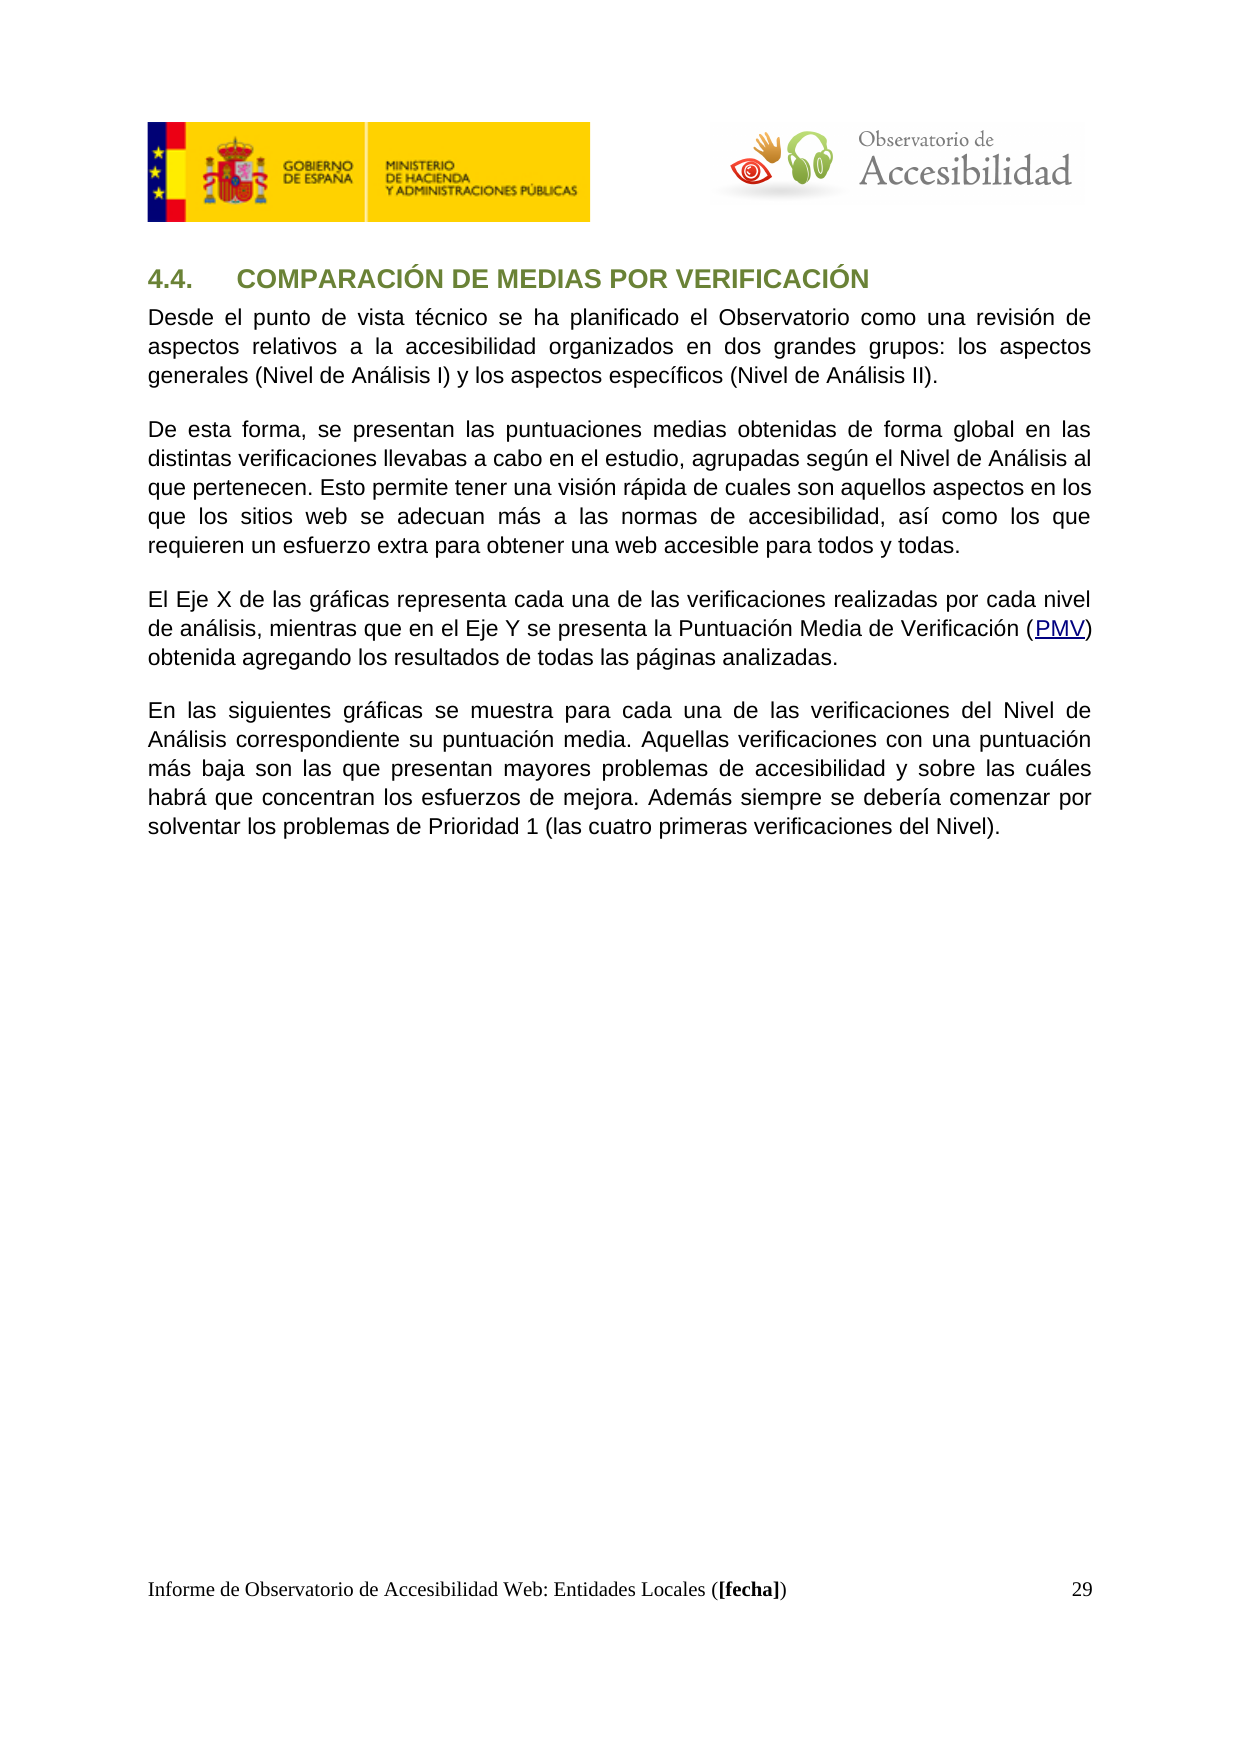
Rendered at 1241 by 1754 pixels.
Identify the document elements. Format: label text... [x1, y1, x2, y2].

text De esta forma, se presentan las puntuaciones medias obtenidas de forma global en las distintas verificaciones llevabas a cabo en el estudio, agrupadas según el Nivel de Análisis al que pertenecen. Esto permite tener una visión rápida de cuales son aquellos aspectos en los que los sitios web se adecuan más a las normas de accesibilidad, así como los que requieren un esfuerzo extra para obtener una web accesible para todos y todas. [148, 416, 1092, 558]
text El Eje X de las gráficas representa cada una de las verificaciones realizadas por cada nivel de análisis, mientras que en el Eje Y se presenta la Puntuación Media de Verificación (PMV) obtenida agregando los resultados de todas las páginas analizadas. [148, 586, 1092, 670]
picture [147, 122, 591, 222]
text Desde el punto de vista técnico se ha planificado el Observatorio como una revisión de aspectos relativos a la accesibilidad organizados en dos grandes grupos: los aspectos generales (Nivel de Análisis I) y los aspectos específicos (Nivel de Análisis II). [148, 304, 1092, 388]
list Comparación de medias por verificación [148, 263, 1092, 294]
text En las siguientes gráficas se muestra para cada una de las verificaciones del Nivel de Análisis correspondiente su puntuación media. Aquellas verificaciones con una puntuación más baja son las que presentan mayores problemas de accesibilidad y sobre las cuáles habrá que concentran los esfuerzos de mejora. Además siempre se debería comenzar por solventar los problemas de Prioridad 1 (las cuatro primeras verificaciones del Nivel). [148, 697, 1092, 839]
picture [710, 122, 1086, 205]
